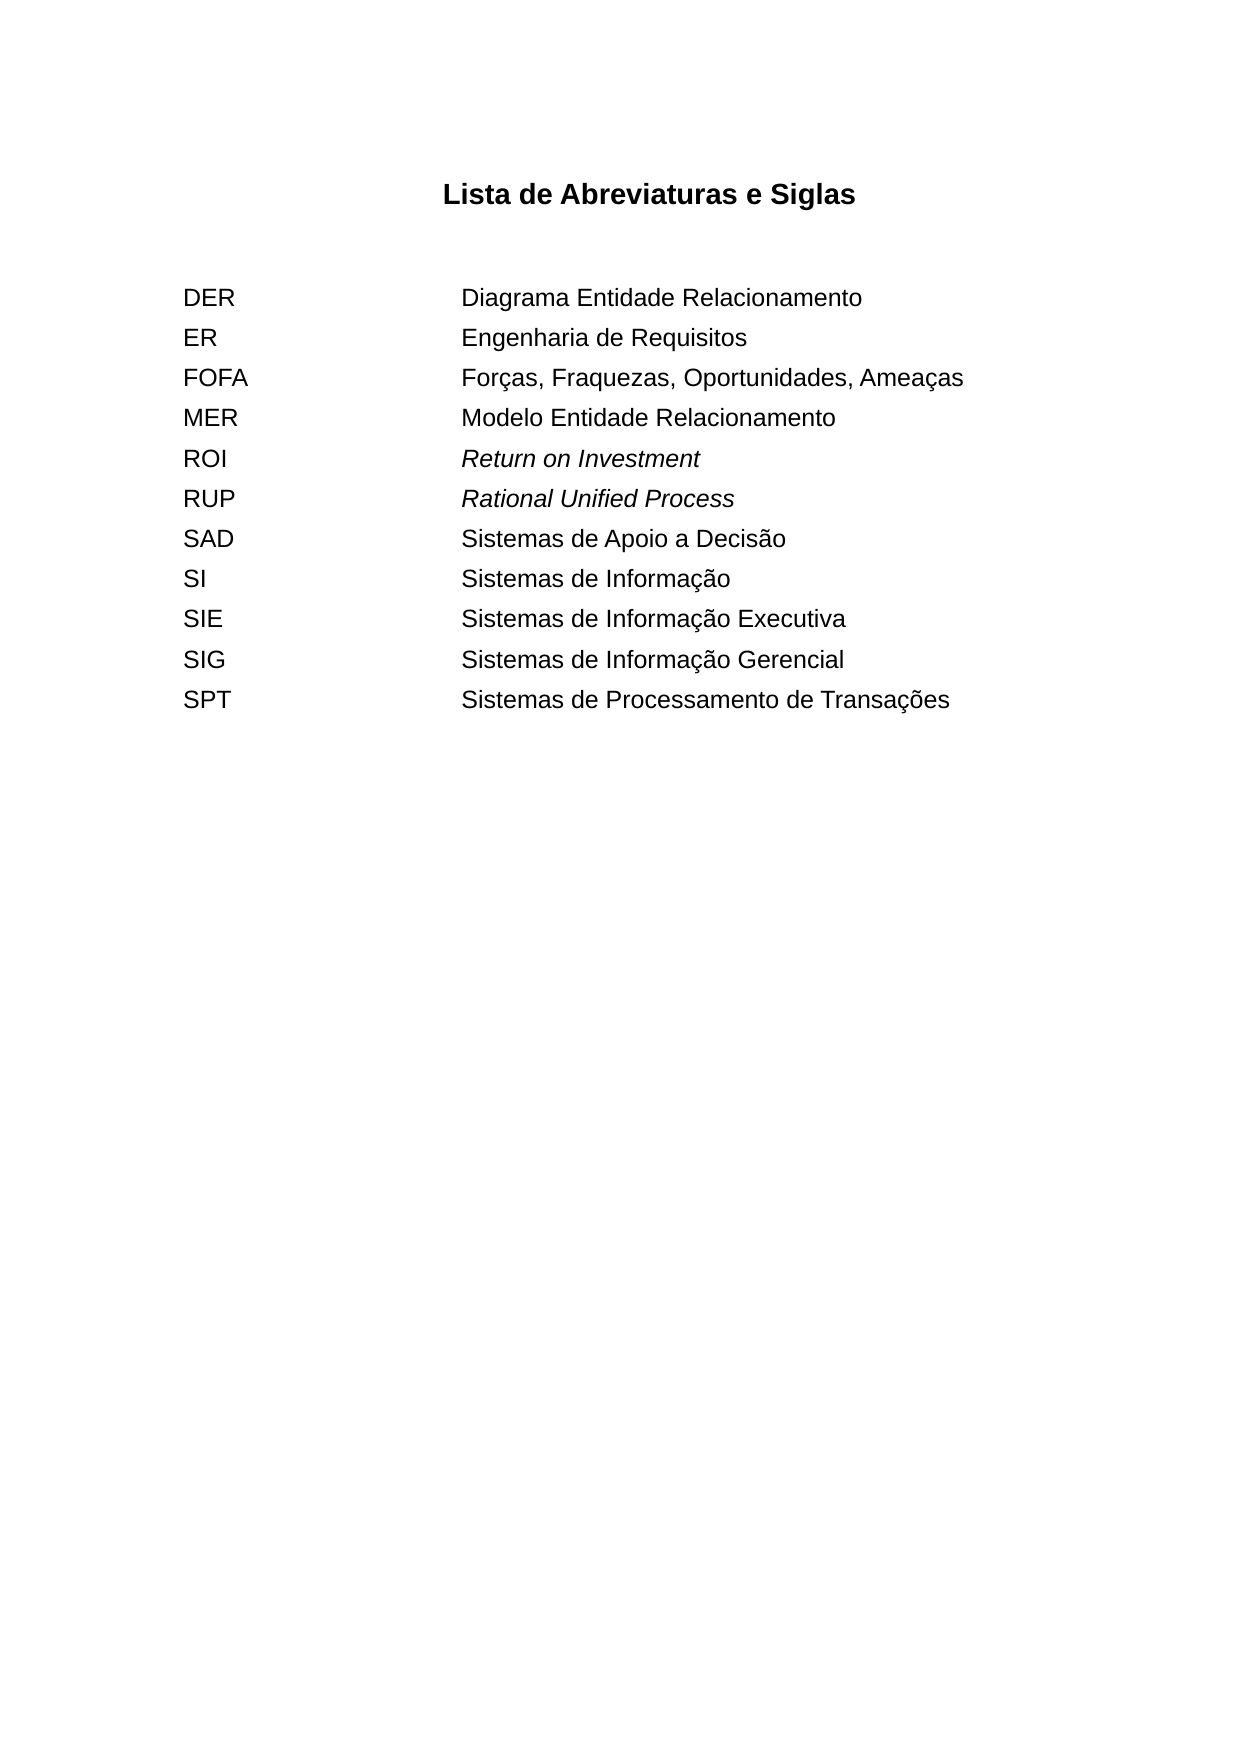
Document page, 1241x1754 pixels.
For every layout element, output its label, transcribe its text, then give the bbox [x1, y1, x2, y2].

table_cell Sistemas de Apoio a Decisão [455, 518, 1121, 558]
table_cell [455, 767, 1121, 814]
table_cell FOFA [177, 358, 455, 398]
table_cell SPT [177, 679, 455, 719]
table_cell [177, 767, 455, 814]
table_header Diagrama Entidade Relacionamento [455, 277, 1121, 317]
table_cell Return on Investment [455, 438, 1121, 478]
table_cell ER [177, 317, 455, 357]
table_cell SIE [177, 599, 455, 639]
table_cell Rational Unified Process [455, 478, 1121, 518]
table_cell SAD [177, 518, 455, 558]
table_header DER [177, 277, 455, 317]
table_cell Sistemas de Informação Gerencial [455, 639, 1121, 679]
text Lista de Abreviaturas e Siglas [177, 177, 1122, 211]
table_cell [177, 719, 455, 767]
table_cell [455, 719, 1121, 767]
table_cell RUP [177, 478, 455, 518]
table_cell ROI [177, 438, 455, 478]
table_cell Sistemas de Processamento de Transações [455, 679, 1121, 719]
table_cell Modelo Entidade Relacionamento [455, 398, 1121, 438]
table_cell SIG [177, 639, 455, 679]
table_cell Sistemas de Informação [455, 559, 1121, 599]
table_cell Sistemas de Informação Executiva [455, 599, 1121, 639]
table_cell Forças, Fraquezas, Oportunidades, Ameaças [455, 358, 1121, 398]
table_cell SI [177, 559, 455, 599]
table_cell MER [177, 398, 455, 438]
table_cell Engenharia de Requisitos [455, 317, 1121, 357]
